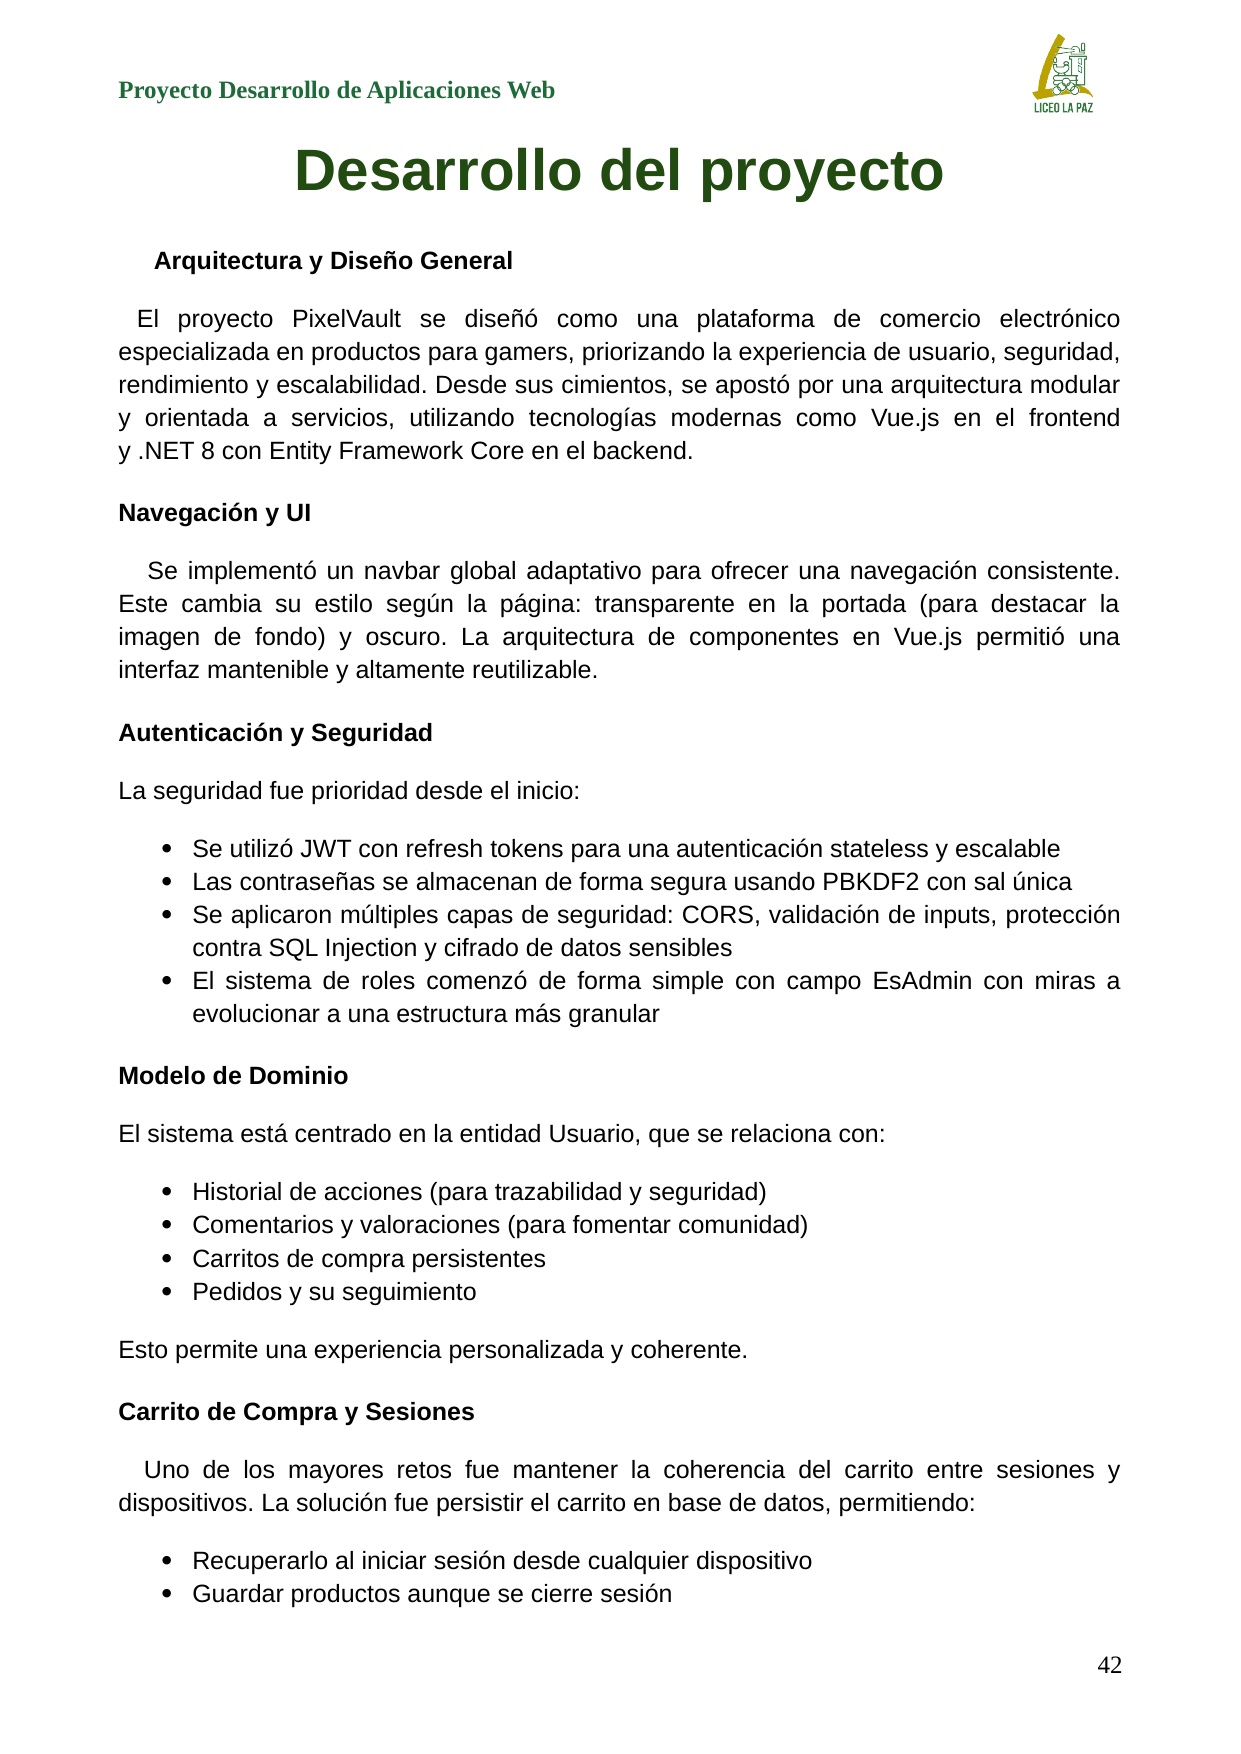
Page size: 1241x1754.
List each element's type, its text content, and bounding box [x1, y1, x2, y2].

picture [1025, 26, 1100, 121]
list Recuperarlo al iniciar sesión desde cualquier dispositivo [162, 1546, 1122, 1575]
text Arquitectura y Diseño General [153, 246, 1122, 275]
text Se implementó un navbar global adaptativo para ofrecer una navegación consistente. Este cambia su estilo según la página: transparente en la portada (para destacar la imagen de fondo) y oscuro. La arquitectura de componentes en Vue.js permitió una interfaz mantenible y altamente reutilizable. [118, 556, 1122, 684]
list Se utilizó JWT con refresh tokens para una autenticación stateless y escalable [162, 834, 1122, 862]
subtitle Desarrollo del proyecto [118, 136, 1122, 203]
subtitle Carrito de Compra y Sesiones [118, 1397, 1122, 1426]
subtitle Autenticación y Seguridad [118, 718, 1122, 746]
text El proyecto PixelVault se diseñó como una plataforma de comercio electrónico especializada en productos para gamers, priorizando la experiencia de usuario, seguridad, rendimiento y escalabilidad. Desde sus cimientos, se apostó por una arquitectura modular y orientada a servicios, utilizando tecnologías modernas como Vue.js en el frontend y .NET 8 con Entity Framework Core en el backend. [118, 304, 1122, 465]
text Esto permite una experiencia personalizada y coherente. [118, 1335, 1122, 1364]
text El sistema está centrado en la entidad Usuario, que se relaciona con: [118, 1119, 1122, 1148]
text Uno de los mayores retos fue mantener la coherencia del carrito entre sesiones y dispositivos. La solución fue persistir el carrito en base de datos, permitiendo: [118, 1455, 1122, 1517]
list Guardar productos aunque se cierre sesión [162, 1579, 1122, 1608]
list Carritos de compra persistentes [162, 1244, 1122, 1272]
list Las contraseñas se almacenan de forma segura usando PBKDF2 con sal única [162, 867, 1122, 896]
text La seguridad fue prioridad desde el inicio: [118, 776, 1122, 804]
list Pedidos y su seguimiento [162, 1277, 1122, 1306]
subtitle Modelo de Dominio [118, 1061, 1122, 1090]
subtitle Navegación y UI [118, 498, 1122, 527]
list El sistema de roles comenzó de forma simple con campo EsAdmin con miras a evolucionar a una estructura más granular [162, 966, 1122, 1028]
list Se aplicaron múltiples capas de seguridad: CORS, validación de inputs, protección contra SQL Injection y cifrado de datos sensibles [162, 900, 1122, 962]
list Historial de acciones (para trazabilidad y seguridad) [162, 1177, 1122, 1206]
list Comentarios y valoraciones (para fomentar comunidad) [162, 1211, 1122, 1239]
